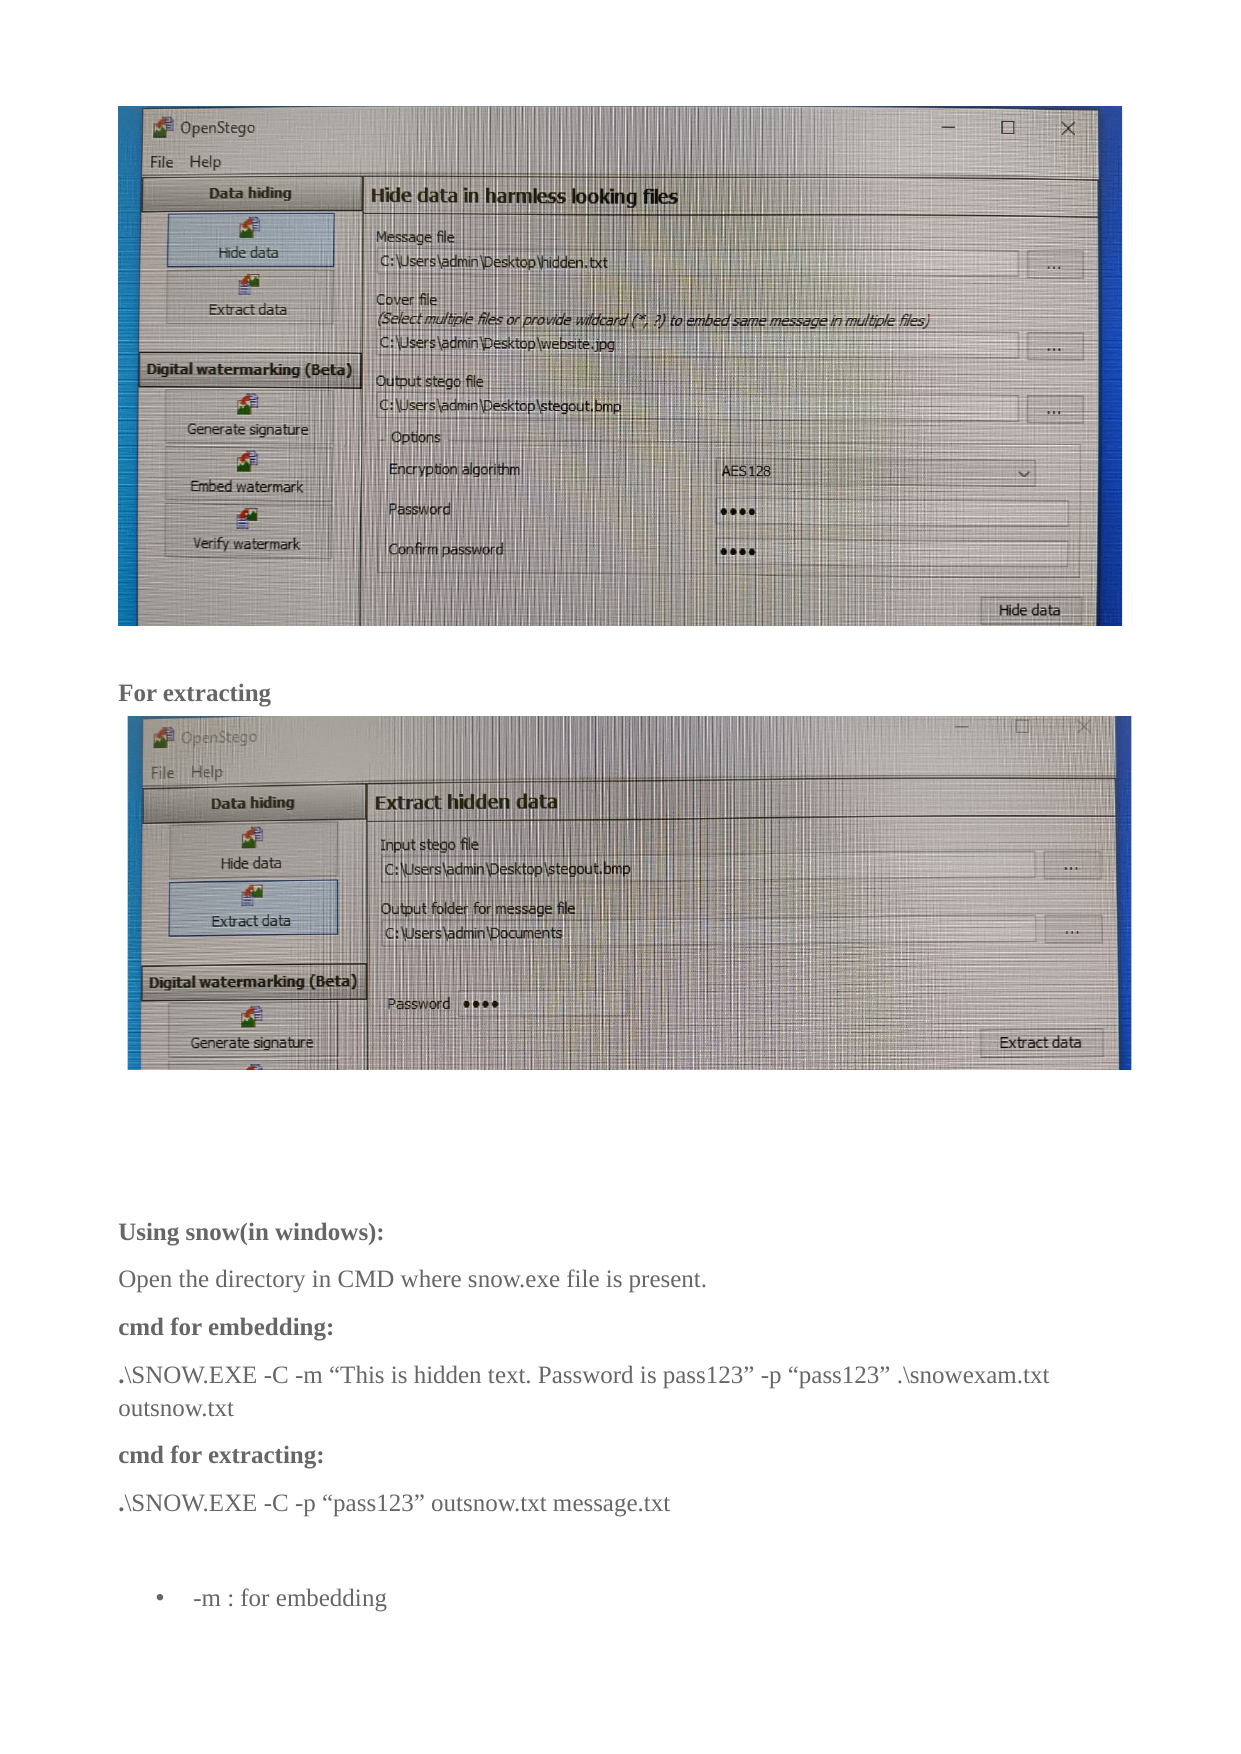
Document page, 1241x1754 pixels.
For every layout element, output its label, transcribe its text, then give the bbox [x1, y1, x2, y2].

text Using snow(in windows): [118, 1217, 1122, 1246]
text .\SNOW.EXE -C -m “This is hidden text. Password is pass123” -p “pass123” .\snowexam.txt outsnow.txt [118, 1360, 1122, 1422]
text cmd for extracting: [118, 1440, 1122, 1469]
picture [118, 518, 132, 522]
picture [127, 716, 1132, 887]
list -m : for embedding [156, 1583, 1122, 1612]
text .\SNOW.EXE -C -p “pass123” outsnow.txt message.txt [118, 1488, 1122, 1517]
text cmd for embedding: [118, 1312, 1122, 1341]
text For extracting [118, 678, 1122, 707]
text Open the directory in CMD where snow.exe file is present. [118, 1264, 1122, 1293]
picture [118, 106, 1123, 626]
